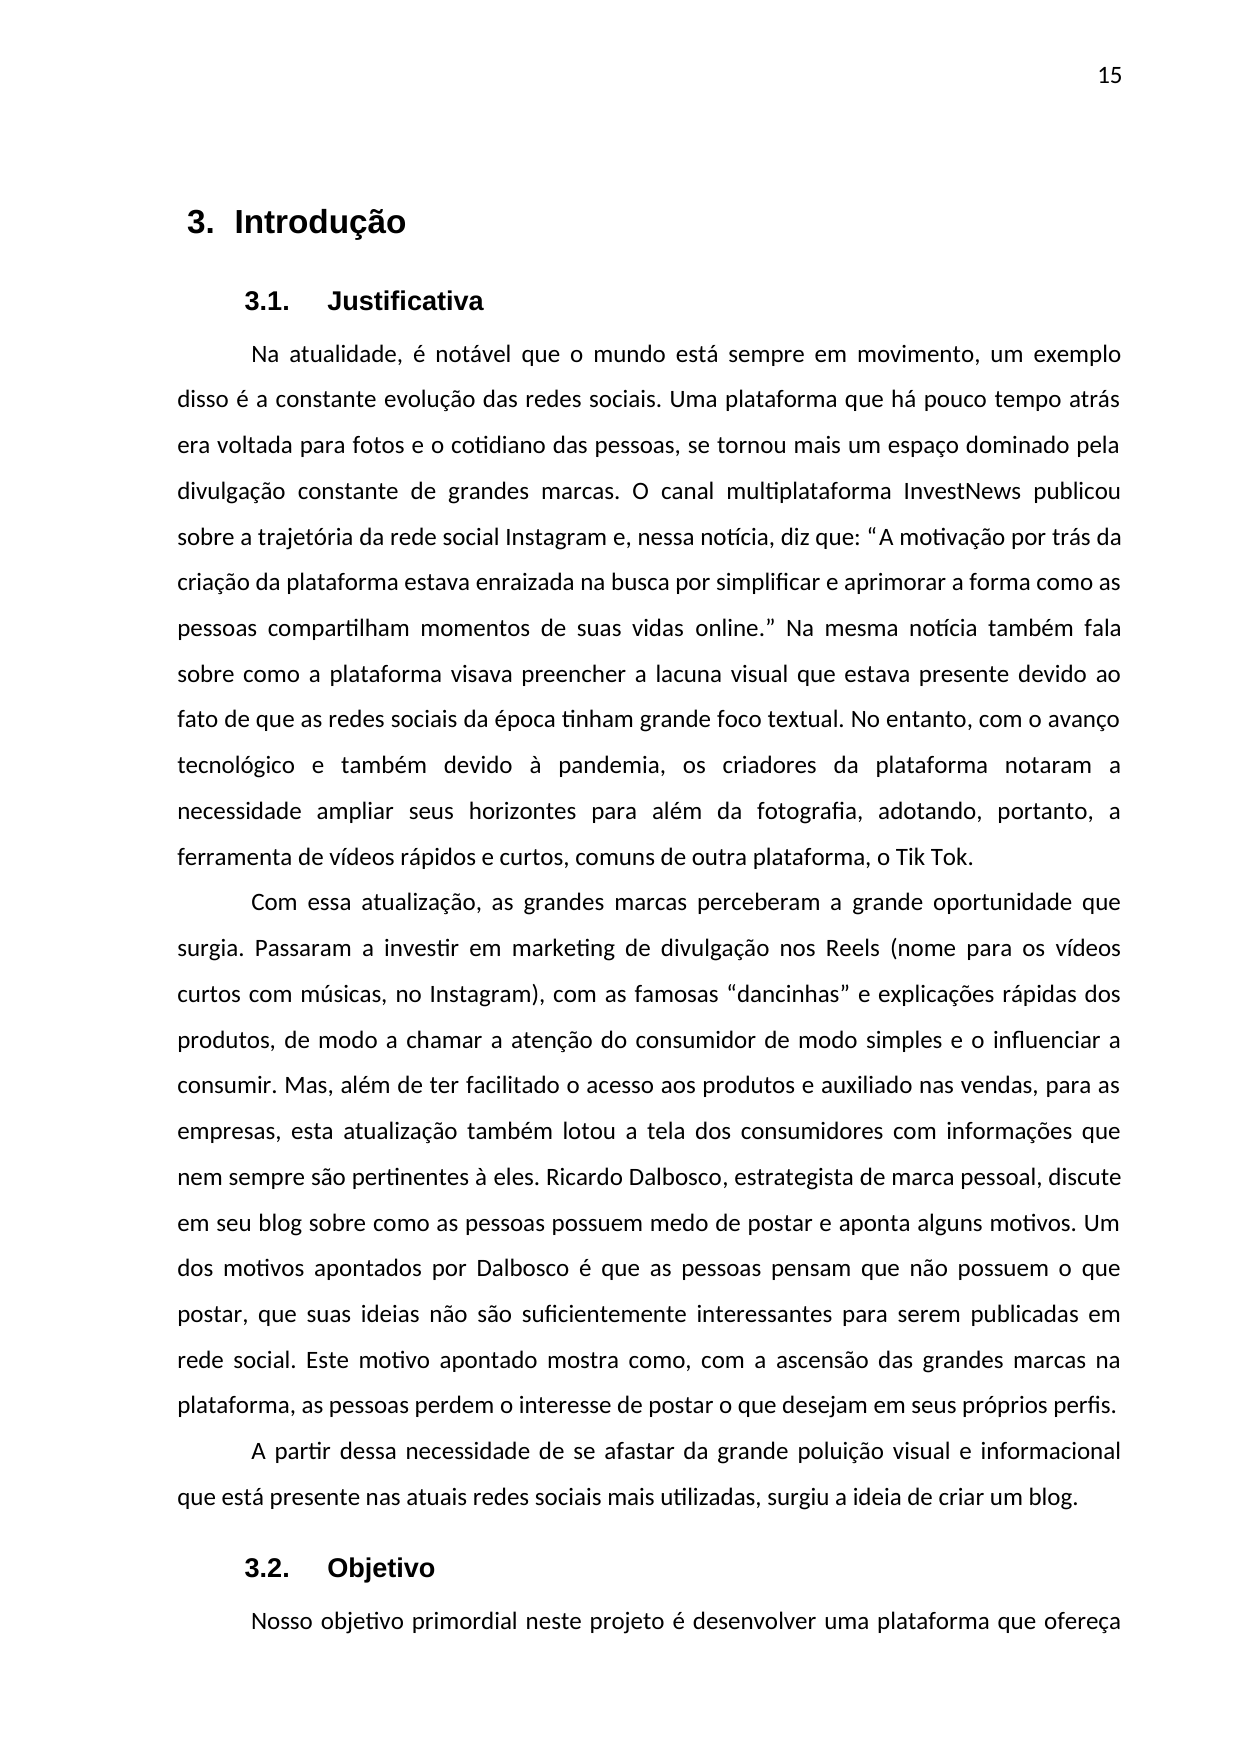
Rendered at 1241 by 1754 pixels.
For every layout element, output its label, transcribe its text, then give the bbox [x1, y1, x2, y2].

subtitle Justificativa [289, 285, 1122, 316]
text Na atualidade, é notável que o mundo está sempre em movimento, um exemplo disso é a constante evolução das redes sociais. Uma plataforma que há pouco tempo atrás era voltada para fotos e o cotidiano das pessoas, se tornou mais um espaço dominado pela divulgação constante de grandes marcas. O canal multiplataforma InvestNews publicou sobre a trajetória da rede social Instagram e, nessa notícia, diz que: “A motivação por trás da criação da plataforma estava enraizada na busca por simplificar e aprimorar a forma como as pessoas compartilham momentos de suas vidas online.” Na mesma notícia também fala sobre como a plataforma visava preencher a lacuna visual que estava presente devido ao fato de que as redes sociais da época tinham grande foco textual. No entanto, com o avanço tecnológico e também devido à pandemia, os criadores da plataforma notaram a necessidade ampliar seus horizontes para além da fotografia, adotando, portanto, a ferramenta de vídeos rápidos e curtos, comuns de outra plataforma, o Tik Tok. [177, 338, 1122, 871]
text Nosso objetivo primordial neste projeto é desenvolver uma plataforma que ofereça aos usuários um ambiente aconchegante e acolhedor, distanciando-se significativamente do formato convencional das atuais redes sociais. Almejamos criar um espaço online onde os usuários sintam-se genuinamente livres para expressar suas opiniões sem receio de serem sufocados por propagandas e anúncios invasivos. Queremos proporcionar um local íntimo e seguro para compartilhar os momentos e detalhes cotidianos que muitas vezes passam despercebidos ou são subestimados em meio ao mundo digital. Nossa visão é construir uma comunidade virtual que celebre a autenticidade, incentivando a conexão humana e o compartilhamento de experiências significativas. [177, 1605, 1122, 1635]
text A partir dessa necessidade de se afastar da grande poluição visual e informacional que está presente nas atuais redes sociais mais utilizadas, surgiu a ideia de criar um blog. [177, 1435, 1122, 1512]
subtitle Objetivo [289, 1552, 1122, 1583]
subtitle Introdução [214, 202, 1122, 241]
text Com essa atualização, as grandes marcas perceberam a grande oportunidade que surgia. Passaram a investir em marketing de divulgação nos Reels (nome para os vídeos curtos com músicas, no Instagram), com as famosas “dancinhas” e explicações rápidas dos produtos, de modo a chamar a atenção do consumidor de modo simples e o influenciar a consumir. Mas, além de ter facilitado o acesso aos produtos e auxiliado nas vendas, para as empresas, esta atualização também lotou a tela dos consumidores com informações que nem sempre são pertinentes à eles. Ricardo Dalbosco, estrategista de marca pessoal, discute em seu blog sobre como as pessoas possuem medo de postar e aponta alguns motivos. Um dos motivos apontados por Dalbosco é que as pessoas pensam que não possuem o que postar, que suas ideias não são suficientemente interessantes para serem publicadas em rede social. Este motivo apontado mostra como, com a ascensão das grandes marcas na plataforma, as pessoas perdem o interesse de postar o que desejam em seus próprios perfis. [177, 887, 1122, 1420]
